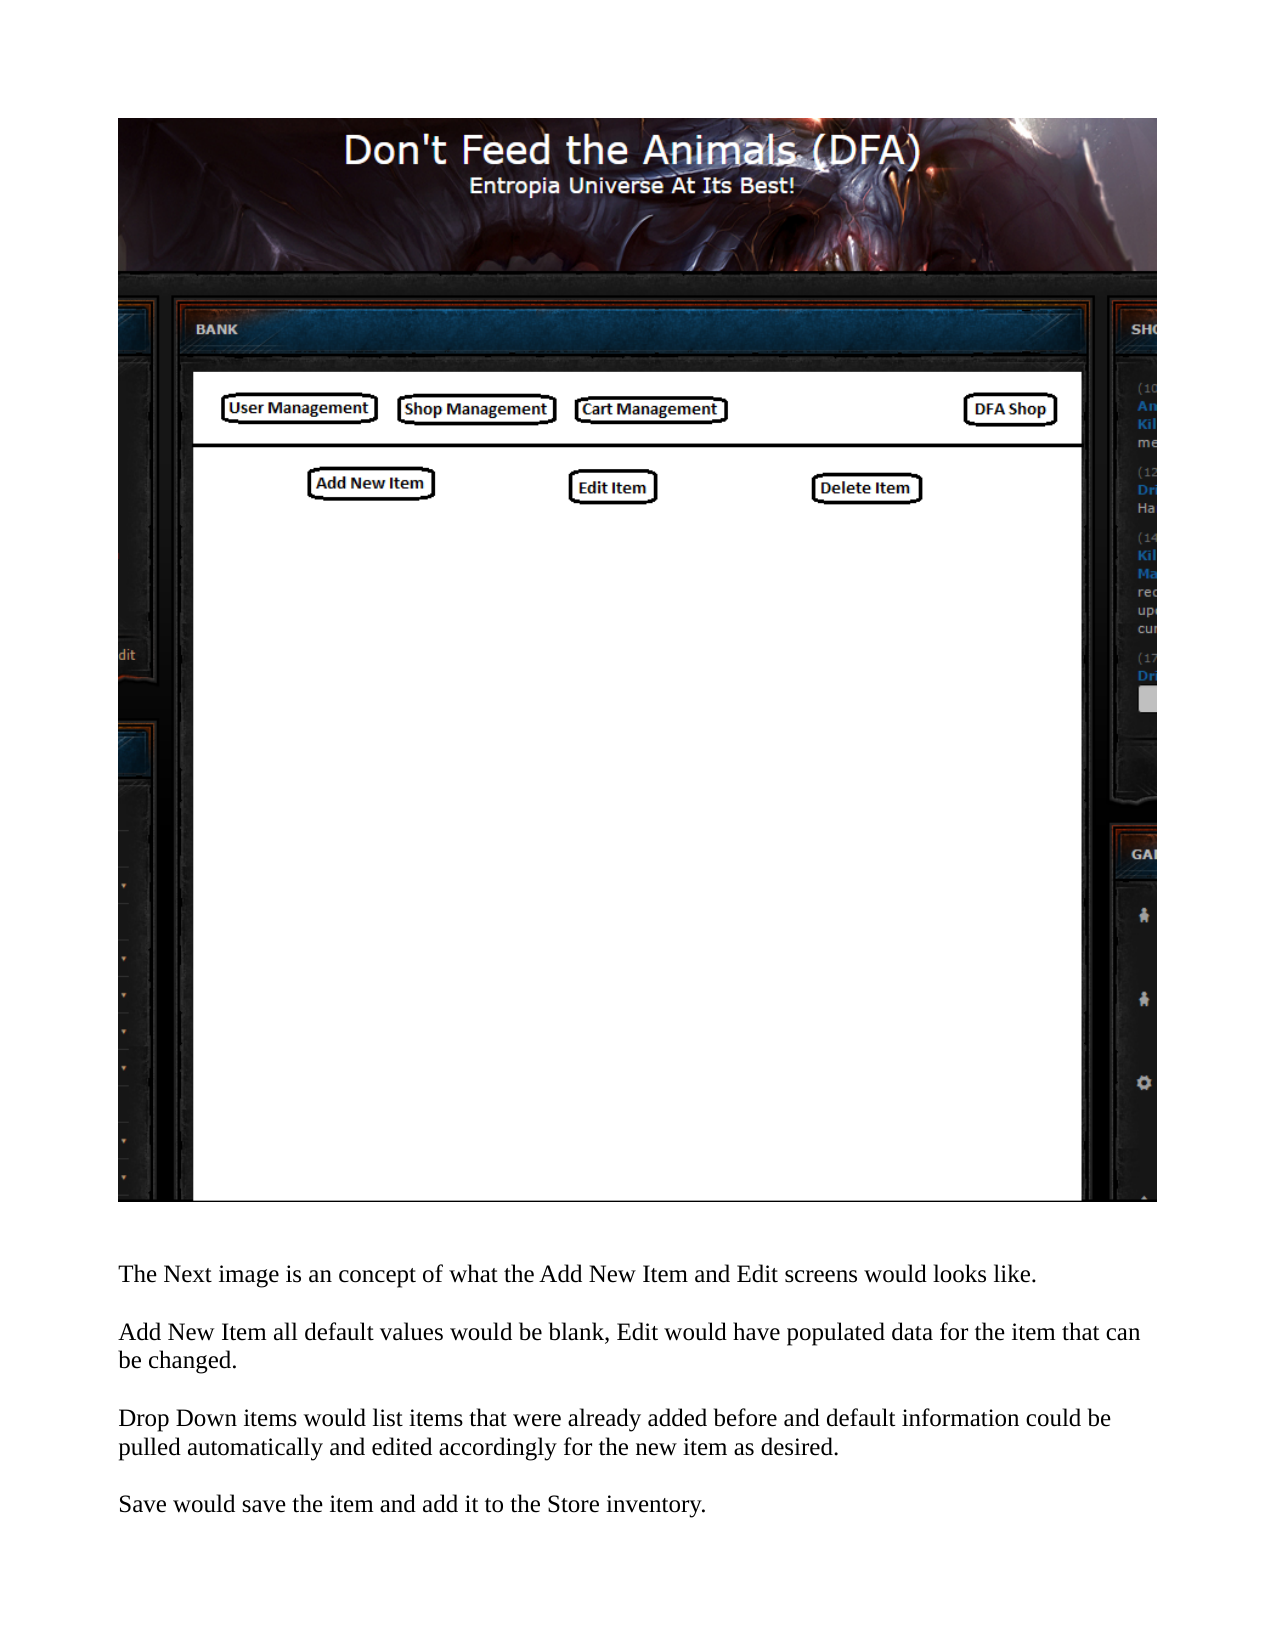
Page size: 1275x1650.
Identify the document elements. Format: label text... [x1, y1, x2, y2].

text Add New Item all default values would be blank, Edit would have populated data for the item that can be changed. [118, 1317, 1157, 1374]
text Save would save the item and add it to the Store inventory. [118, 1489, 1157, 1518]
text The Next image is an concept of what the Add New Item and Edit screens would looks like. [118, 1259, 1157, 1288]
text Drop Down items would list items that were already added before and default information could be pulled automatically and edited accordingly for the new item as desired. [118, 1403, 1157, 1461]
picture [118, 118, 1157, 1202]
